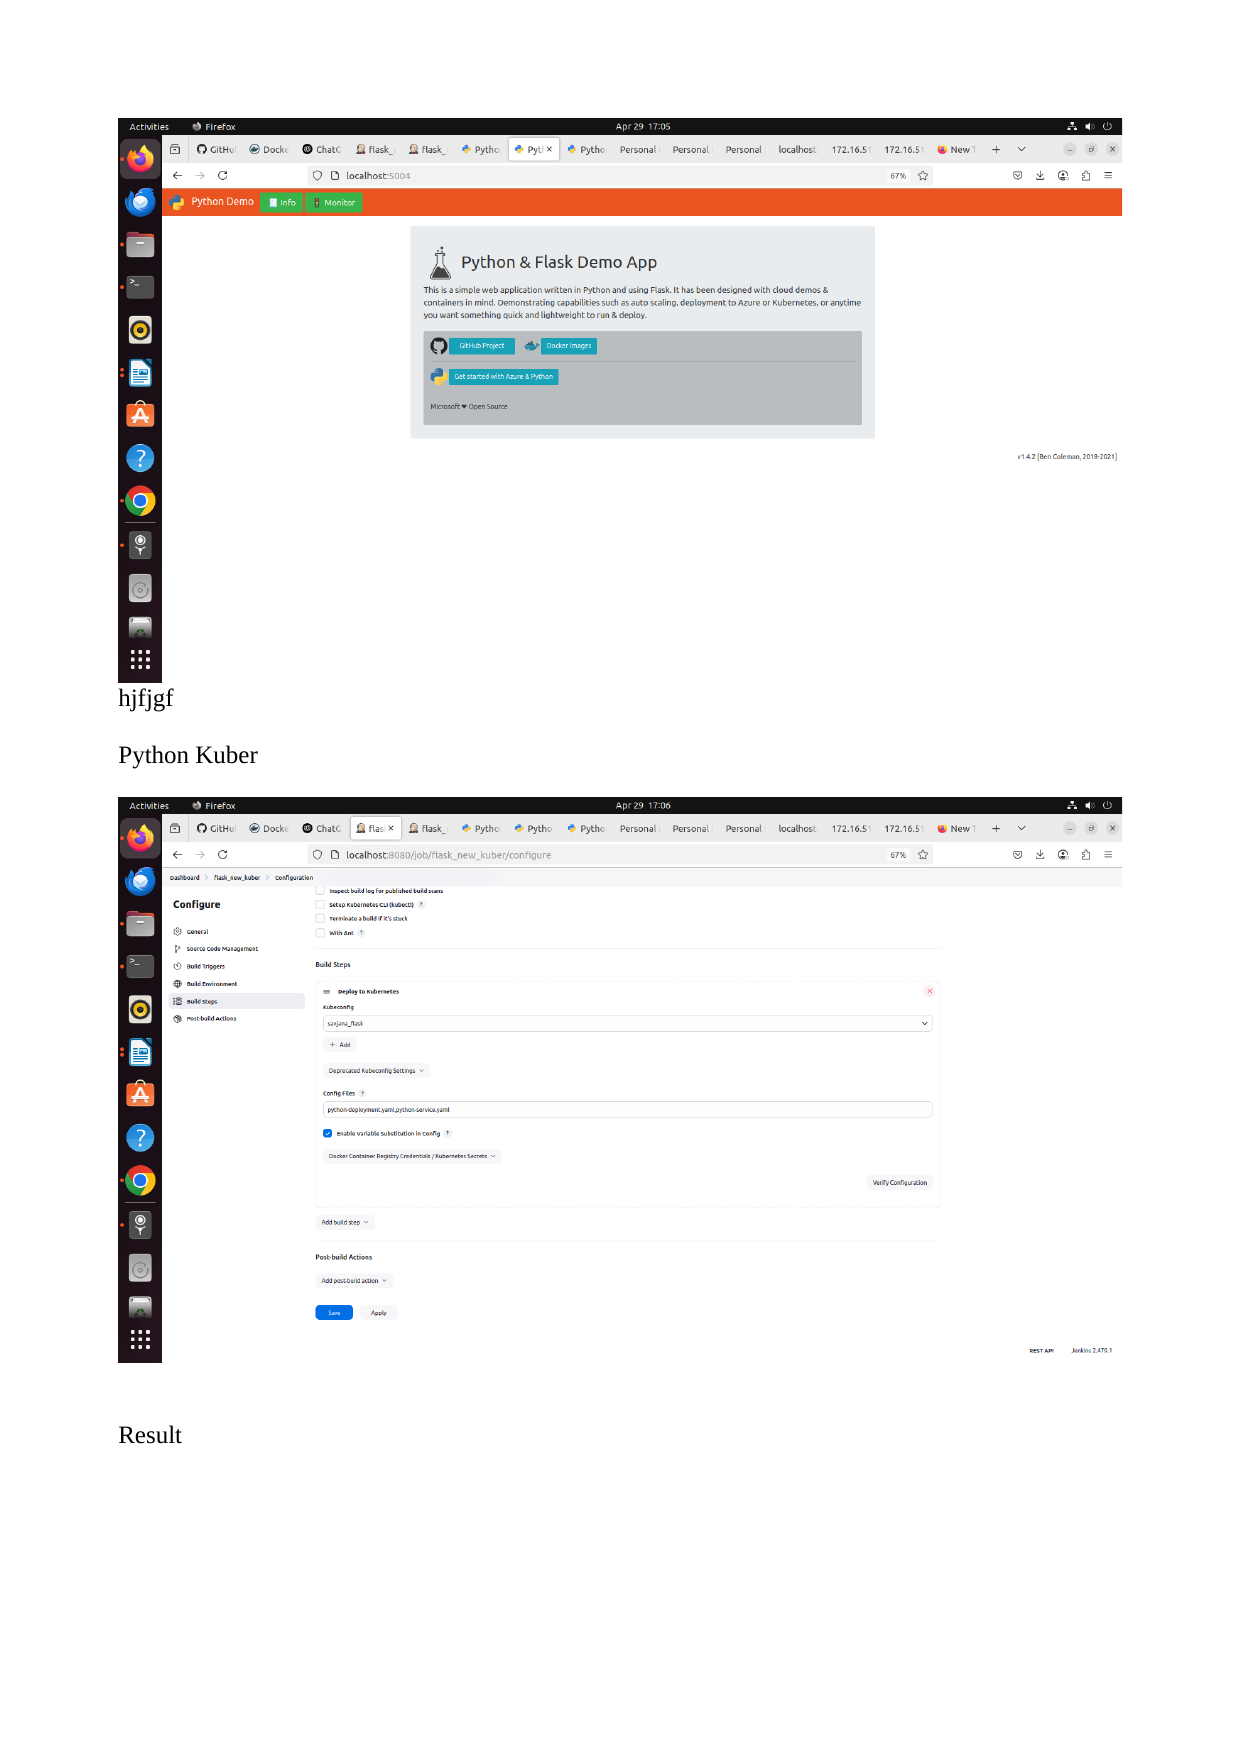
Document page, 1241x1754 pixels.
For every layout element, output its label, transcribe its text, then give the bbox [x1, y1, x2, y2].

text Python Kuber [118, 740, 1122, 769]
picture [118, 118, 1123, 683]
text hjfjgf [118, 683, 1122, 712]
text Result [118, 1420, 1122, 1449]
picture [118, 797, 1123, 1363]
